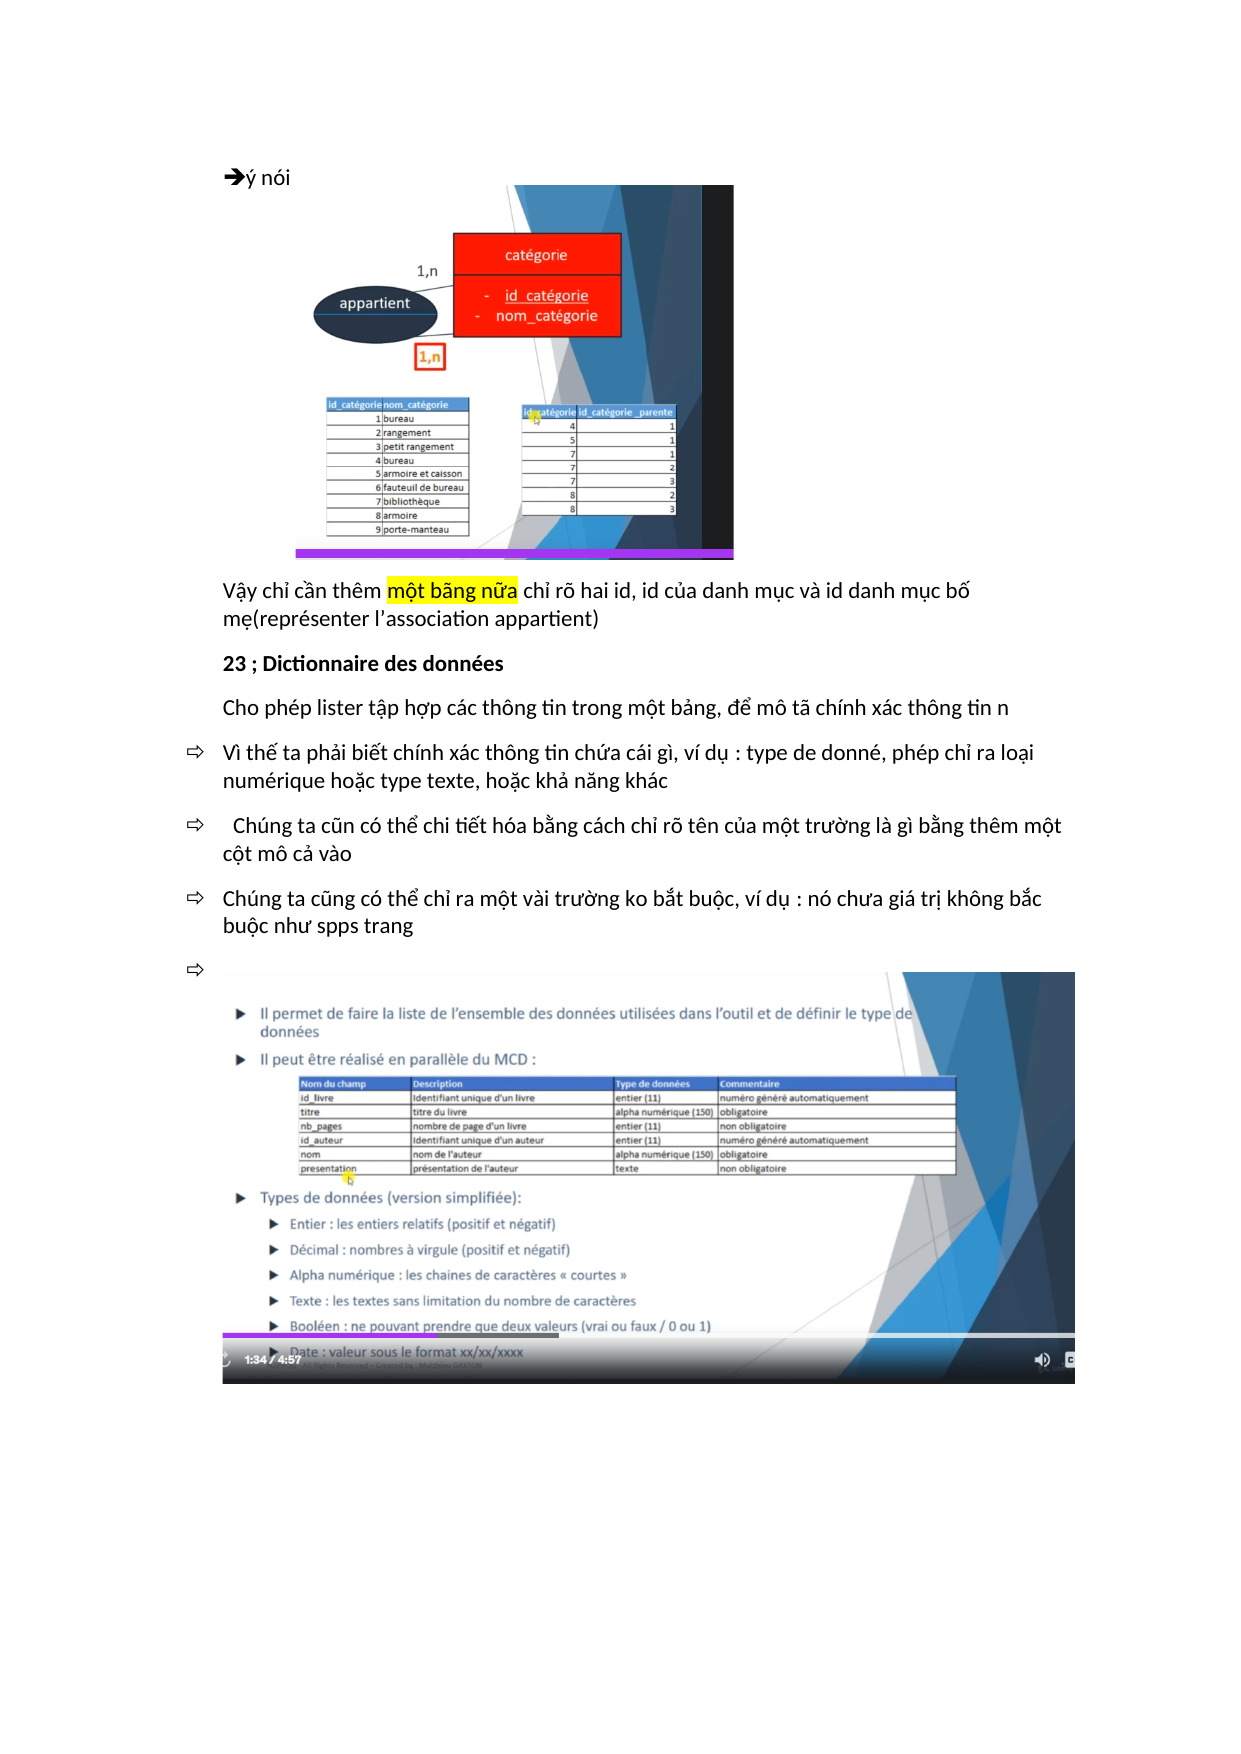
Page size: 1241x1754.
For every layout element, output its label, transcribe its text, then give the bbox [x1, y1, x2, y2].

list ý nói [223, 163, 1093, 559]
list Vì thế ta phải biết chính xác thông tin chứa cái gì, ví dụ : type de donné, phép chỉ ra loại numérique hoặc type texte, hoặc khả năng khác [185, 738, 1093, 794]
list Vậy chỉ cần thêm một bãng nữa chỉ rõ hai id, id của danh mục và id danh mục bố mẹ(représenter l’association appartient) [223, 576, 1093, 632]
list Cho phép lister tập hợp các thông tin trong một bảng, để mô tã chính xác thông tin n [223, 693, 1093, 722]
list Chúng ta cũng có thể chỉ ra một vài trường ko bắt buộc, ví dụ : nó chưa giá trị không bắc buộc như spps trang [185, 884, 1093, 940]
list Chúng ta cũn có thể chi tiết hóa bằng cách chỉ rõ tên của một trường là gì bằng thêm một cột mô cả vào [185, 811, 1093, 867]
list 23 ; Dictionnaire des données [223, 649, 1093, 677]
